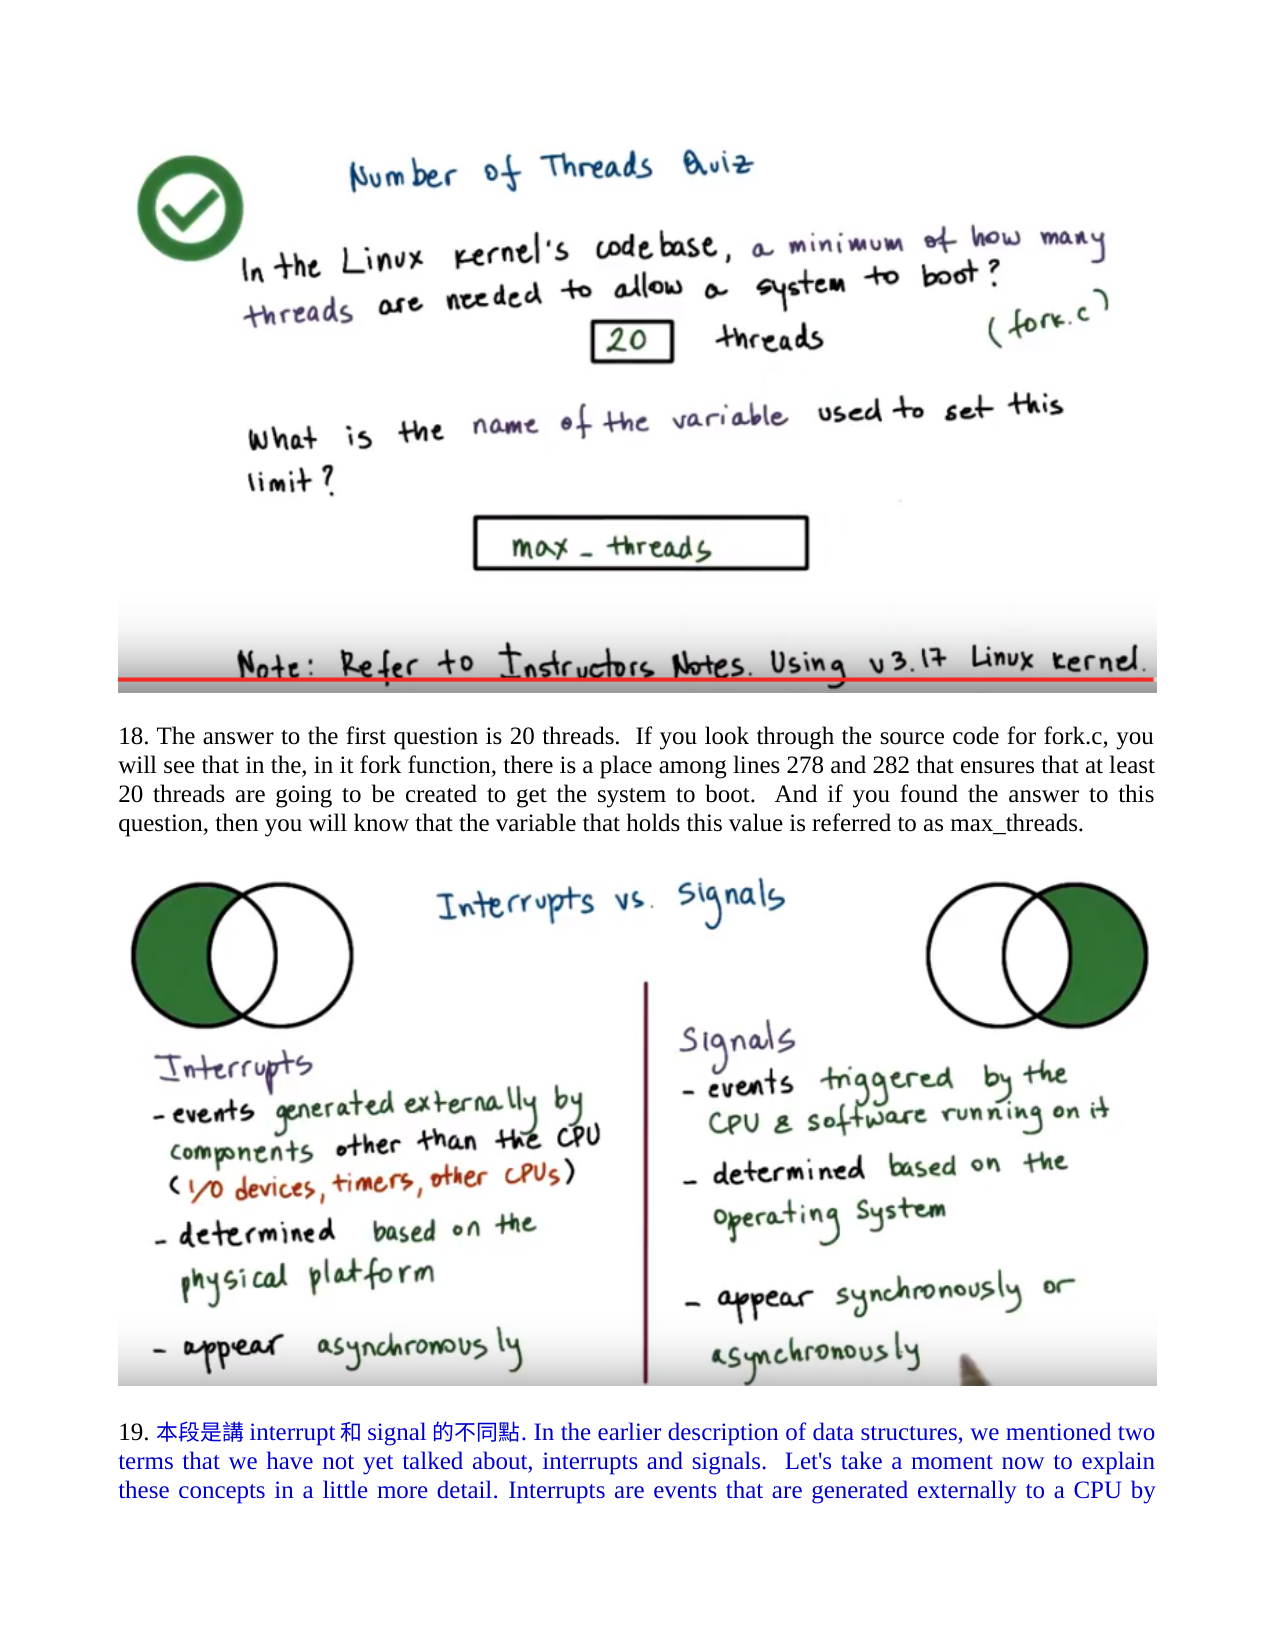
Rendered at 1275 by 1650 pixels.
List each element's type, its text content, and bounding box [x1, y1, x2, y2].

text 19. 本段是講interrupt和signal的不同點. In the earlier description of data structures, we mentioned two terms that we have not yet talked about, interrupts and signals. Let's take a moment now to explain these concepts in a little more detail. Interrupts are events that are generated externally to a CPU by [118, 1414, 1157, 1504]
picture [118, 865, 1157, 1386]
text 18. The answer to the first question is 20 threads. If you look through the source code for fork.c, you will see that in the, in it fork function, there is a place among lines 278 and 282 that ensures that at least 20 threads are going to be created to get the system to boot. And if you found the answer to this question, then you will know that the variable that holds this value is referred to as max_threads. [118, 721, 1157, 836]
picture [118, 146, 1157, 693]
